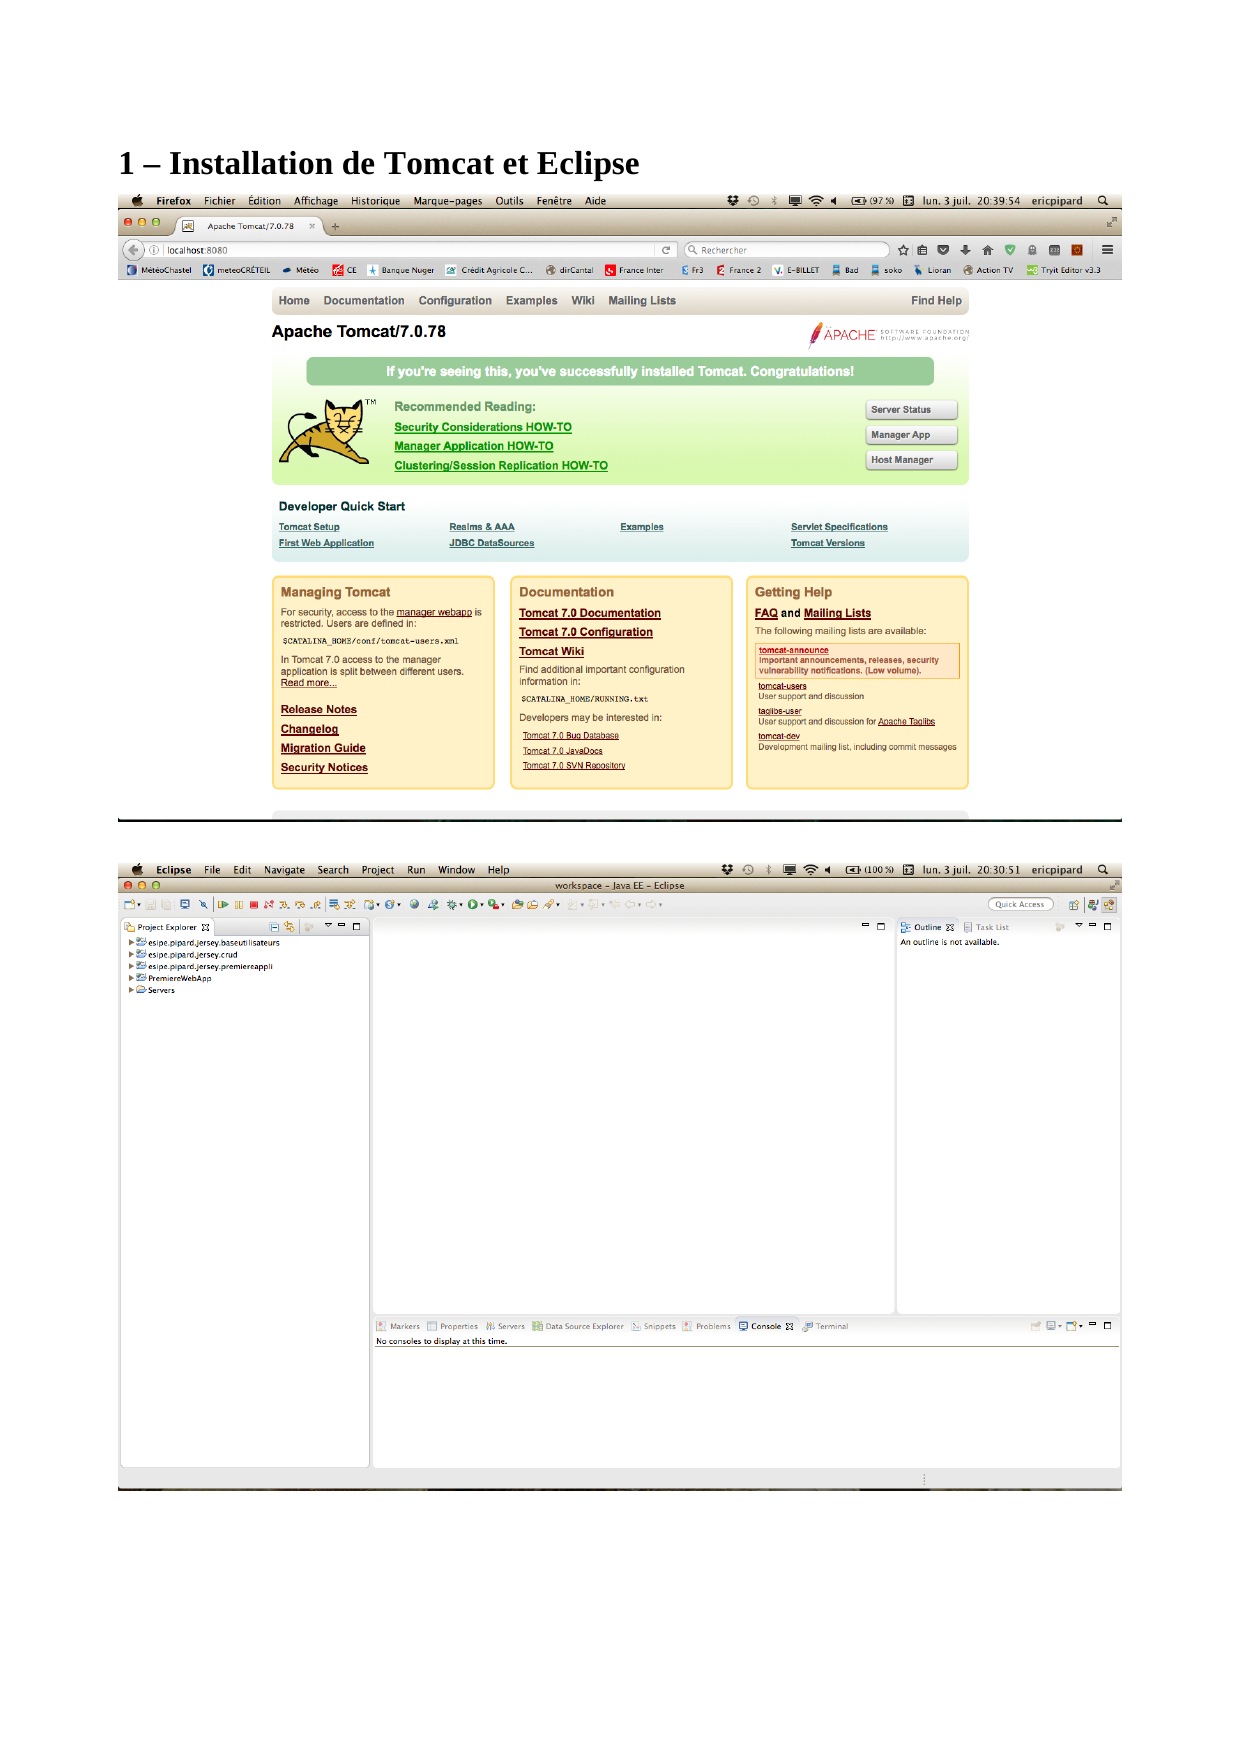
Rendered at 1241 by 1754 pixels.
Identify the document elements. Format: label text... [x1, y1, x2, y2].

subtitle 1 – Installation de Tomcat et Eclipse [118, 143, 1122, 182]
picture [118, 863, 1122, 1491]
picture [118, 194, 1122, 822]
